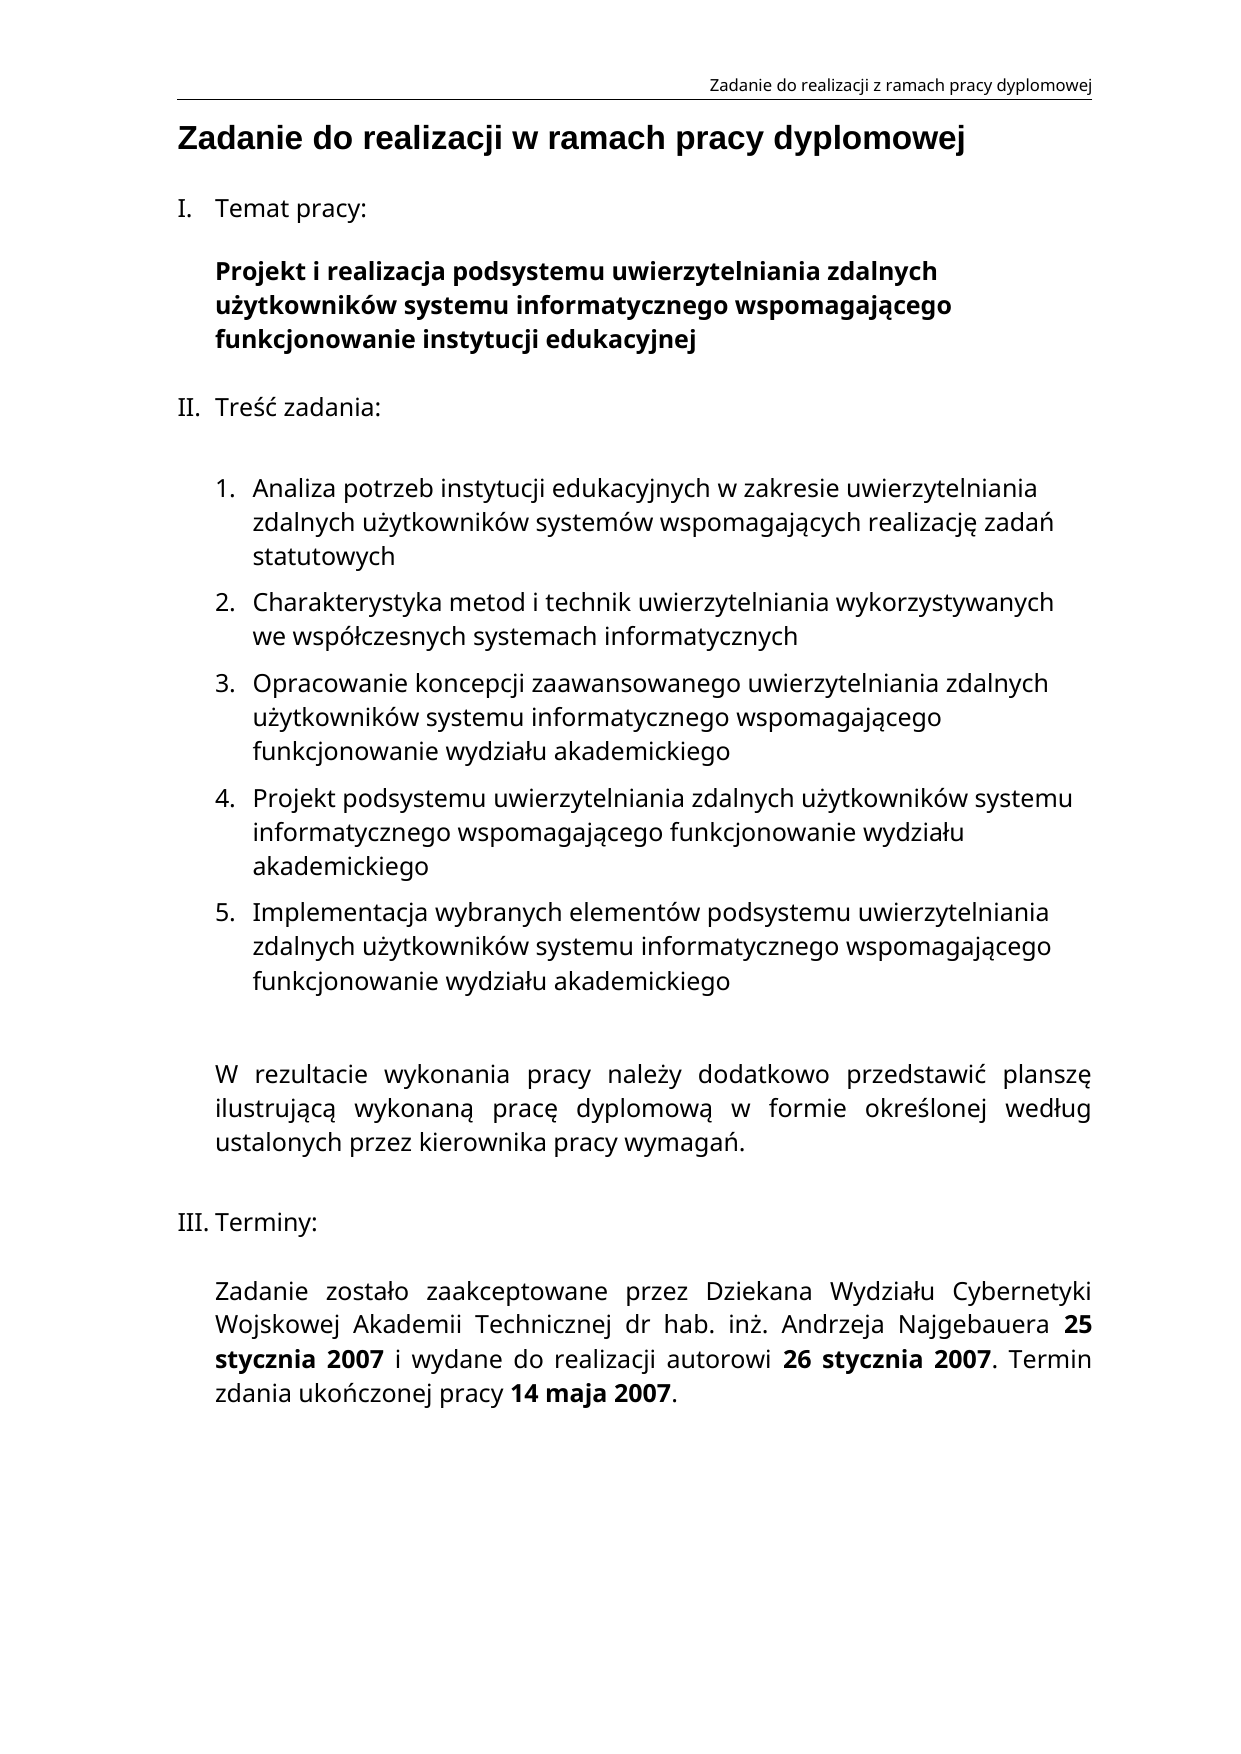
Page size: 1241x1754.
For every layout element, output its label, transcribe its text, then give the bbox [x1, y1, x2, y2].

list Temat pracy: [177, 191, 1092, 225]
list Projekt podsystemu uwierzytelniania zdalnych użytkowników systemu informatycznego wspomagającego funkcjonowanie wydziału akademickiego [215, 780, 1092, 882]
list Treść zadania: [177, 390, 1092, 424]
text Zadanie zostało zaakceptowane przez Dziekana Wydziału Cybernetyki Wojskowej Akademii Technicznej dr hab. inż. Andrzeja Najgebauera 25 stycznia 2007 i wydane do realizacji autorowi 26 stycznia 2007. Termin zdania ukończonej pracy 14 maja 2007. [215, 1273, 1092, 1409]
text Zadanie do realizacji w ramach pracy dyplomowej [177, 118, 1092, 157]
list Analiza potrzeb instytucji edukacyjnych w zakresie uwierzytelniania zdalnych użytkowników systemów wspomagających realizację zadań statutowych [215, 470, 1092, 572]
list Opracowanie koncepcji zaawansowanego uwierzytelniania zdalnych użytkowników systemu informatycznego wspomagającego funkcjonowanie wydziału akademickiego [215, 666, 1092, 768]
text Projekt i realizacja podsystemu uwierzytelniania zdalnych użytkowników systemu informatycznego wspomagającego funkcjonowanie instytucji edukacyjnej [215, 253, 1092, 356]
list Terminy: [177, 1205, 1092, 1239]
list Charakterystyka metod i technik uwierzytelniania wykorzystywanych we współczesnych systemach informatycznych [215, 585, 1092, 653]
text W rezultacie wykonania pracy należy dodatkowo przedstawić planszę ilustrującą wykonaną pracę dyplomową w formie określonej według ustalonych przez kierownika pracy wymagań. [215, 1056, 1092, 1158]
list Implementacja wybranych elementów podsystemu uwierzytelniania zdalnych użytkowników systemu informatycznego wspomagającego funkcjonowanie wydziału akademickiego [215, 895, 1092, 997]
